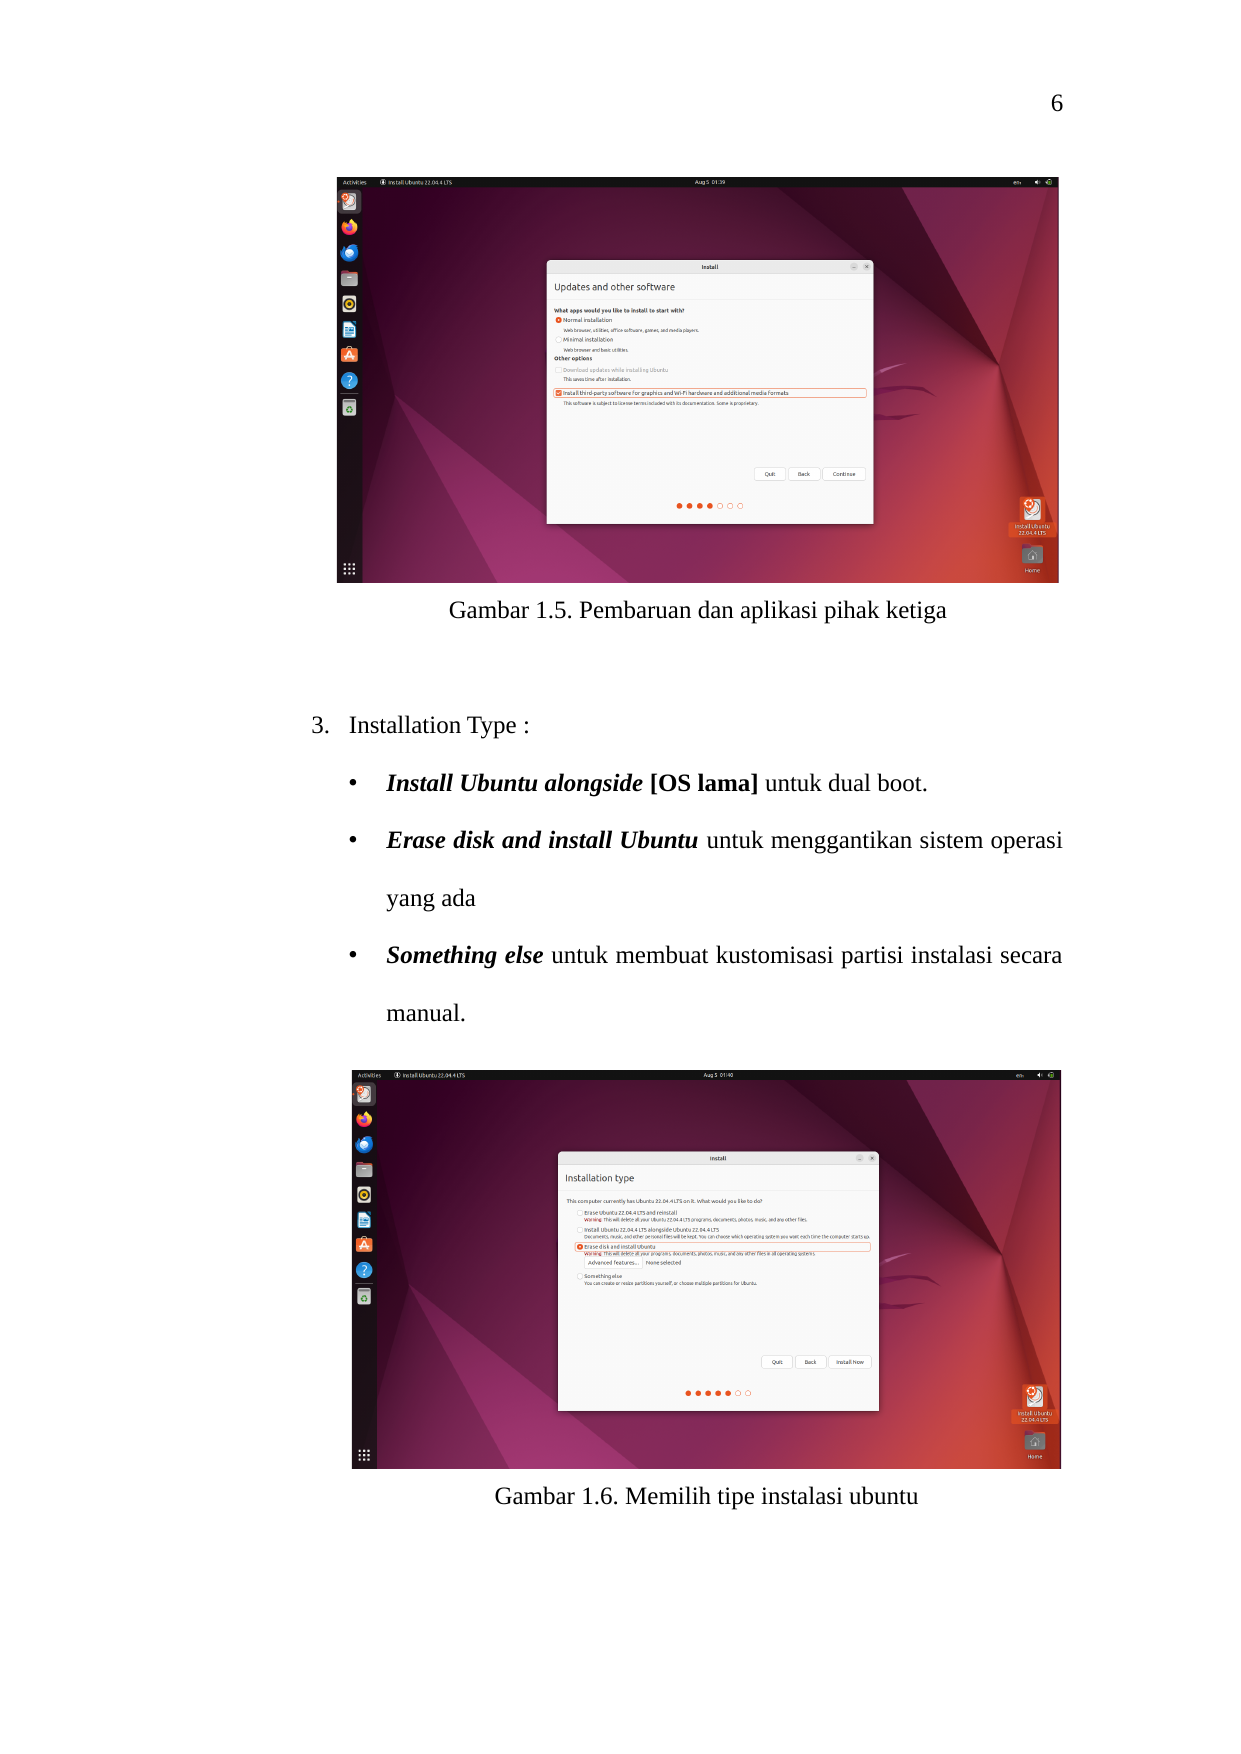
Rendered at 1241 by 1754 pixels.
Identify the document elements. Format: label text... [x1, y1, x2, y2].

list Gambar 1.5. Pembaruan dan aplikasi pihak ketiga [337, 178, 1058, 624]
list Installation Type : [311, 711, 1063, 739]
list Install Ubuntu alongside [OS lama] untuk dual boot. [349, 768, 1063, 797]
list Erase disk and install Ubuntu untuk menggantikan sistem operasi yang ada [349, 826, 1063, 912]
list Gambar 1.6. Memilih tipe instalasi ubuntu [352, 1071, 1061, 1510]
list Something else untuk membuat kustomisasi partisi instalasi secara manual. [349, 941, 1063, 1027]
